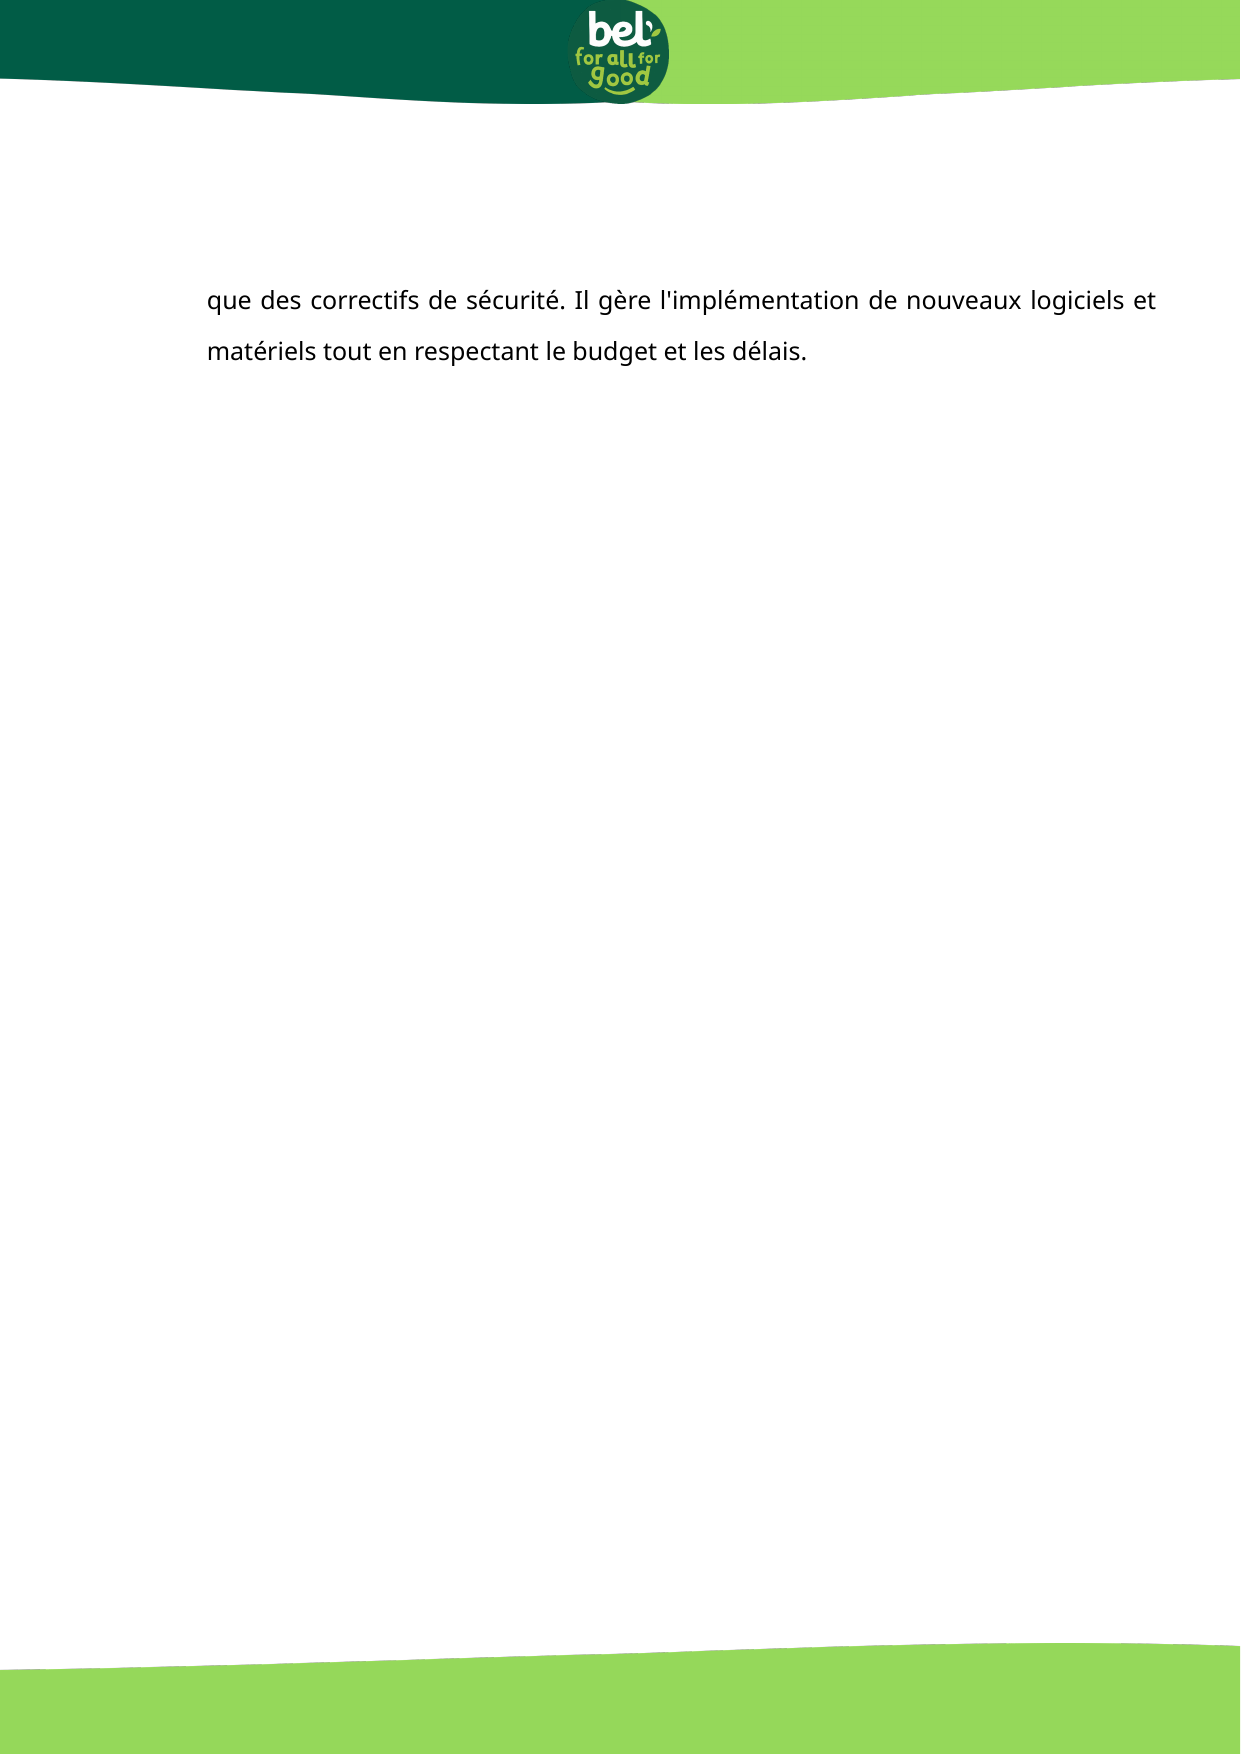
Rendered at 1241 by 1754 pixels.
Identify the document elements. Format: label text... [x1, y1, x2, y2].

picture [0, 0, 1240, 104]
text que des correctifs de sécurité. Il gère l'implémentation de nouveaux logiciels et matériels tout en respectant le budget et les délais. [177, 235, 1181, 368]
picture [0, 1643, 1241, 1754]
